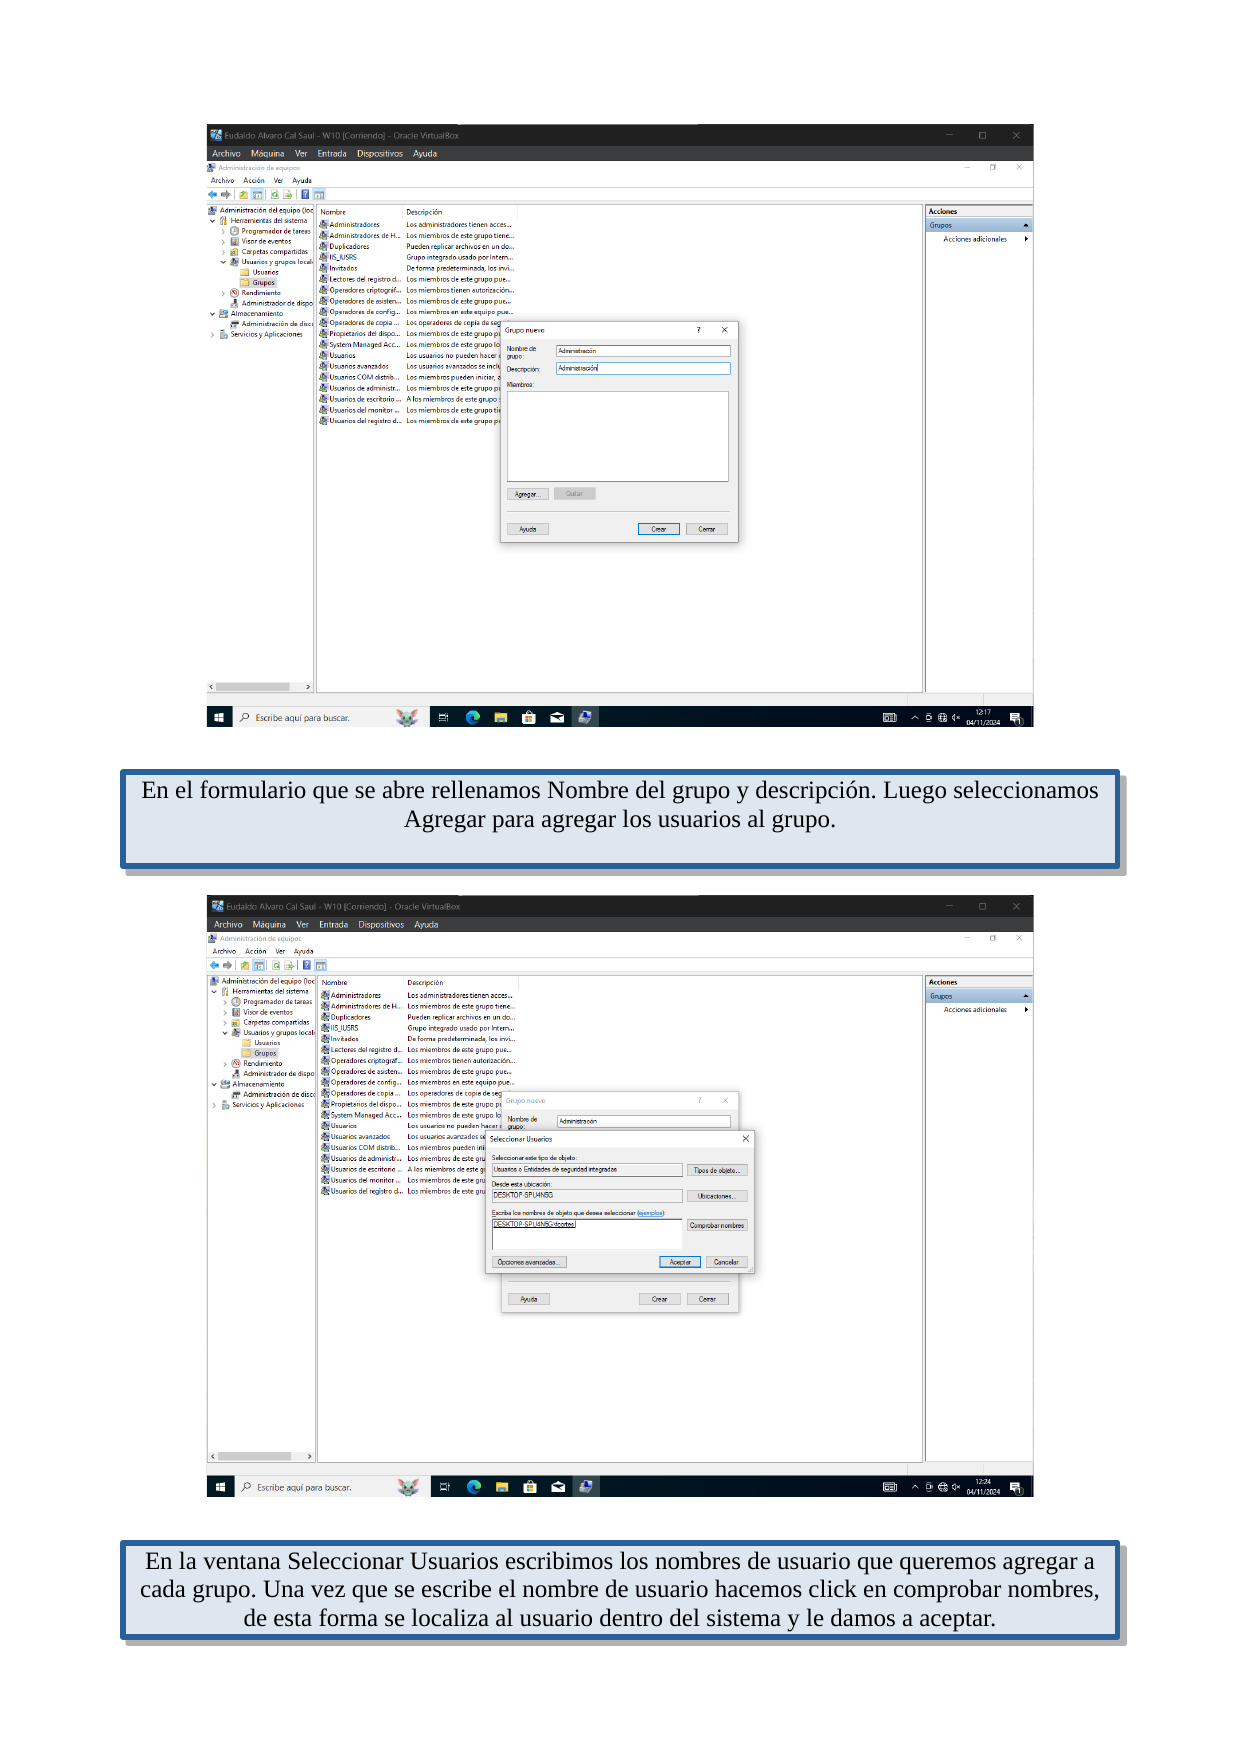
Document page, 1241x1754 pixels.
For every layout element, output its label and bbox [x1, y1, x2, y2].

picture [206, 124, 1034, 727]
picture [206, 895, 1034, 1497]
